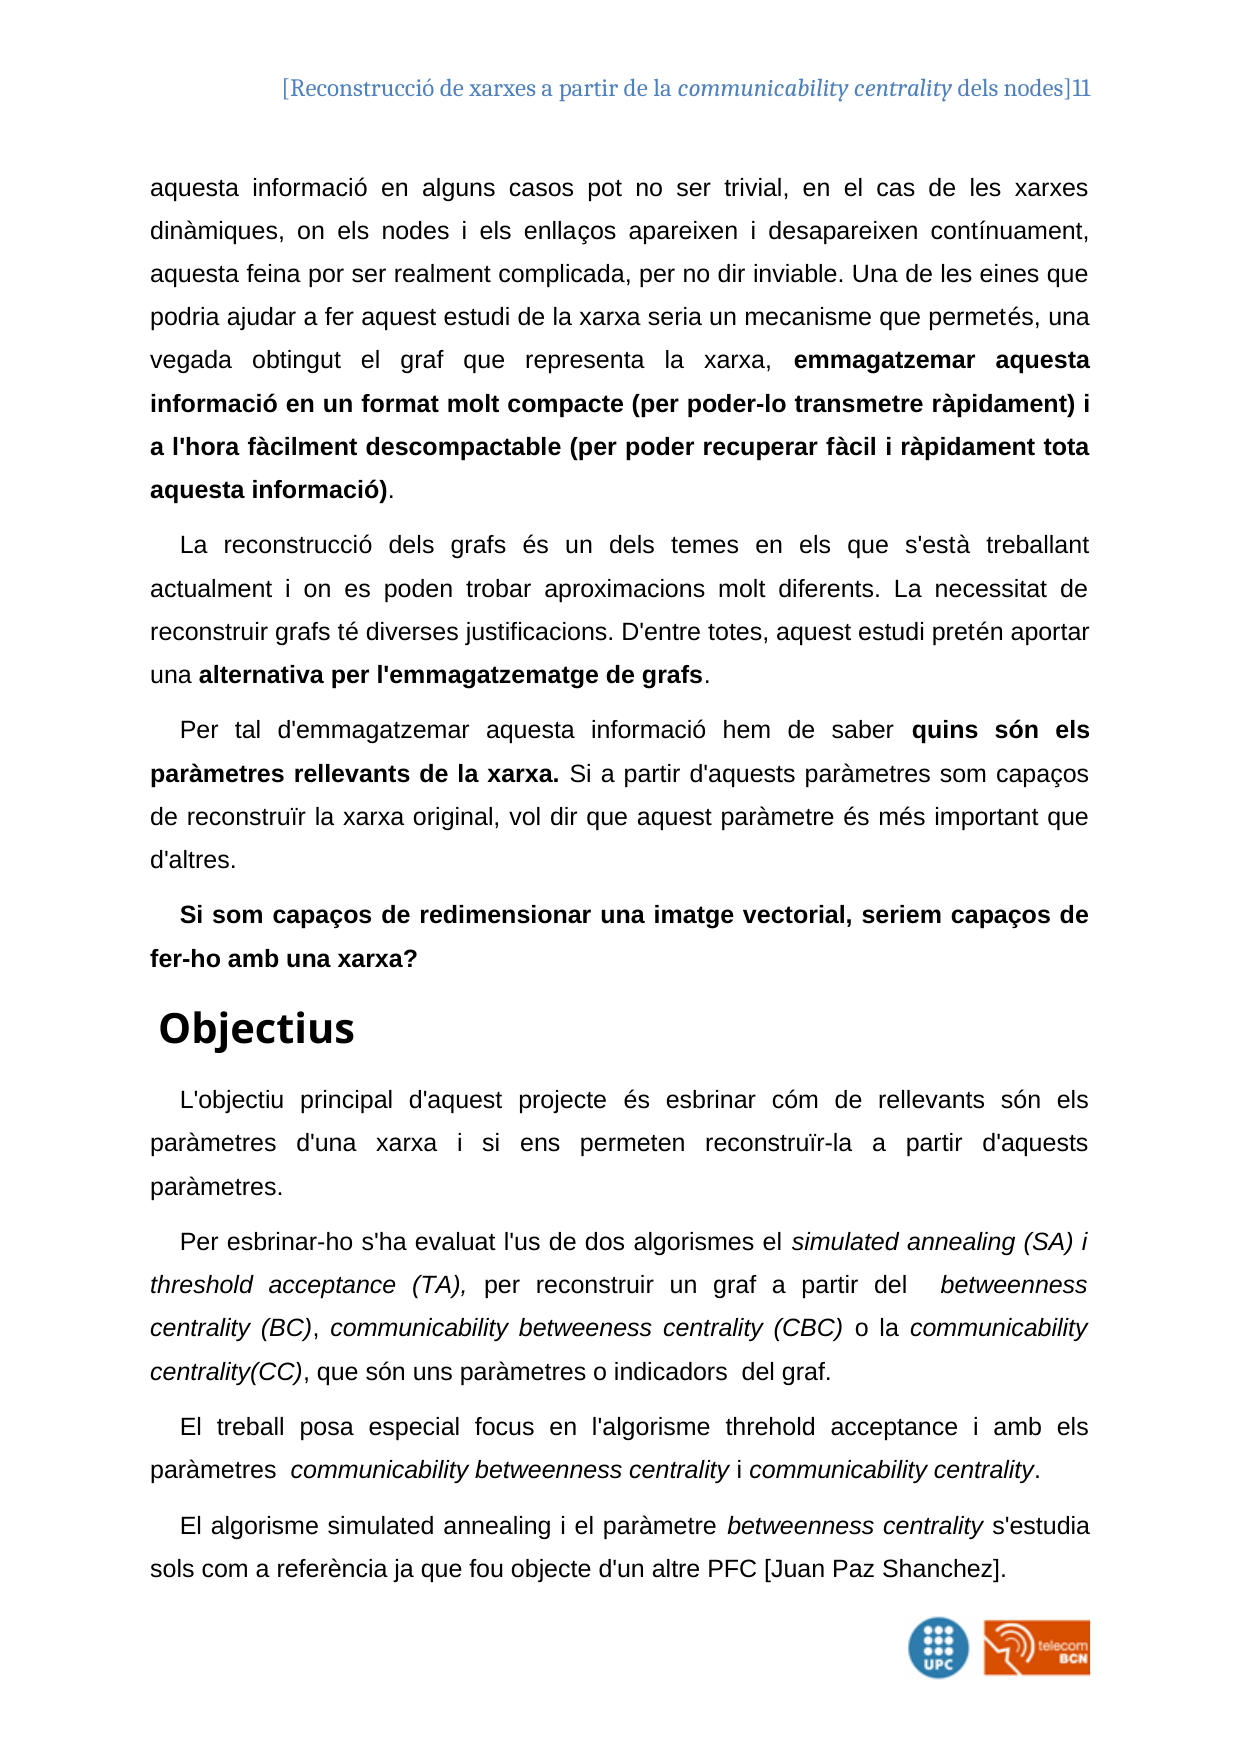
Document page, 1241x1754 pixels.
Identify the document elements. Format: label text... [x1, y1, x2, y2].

text El algorisme simulated annealing i el paràmetre betweenness centrality s'estudia sols com a referència ja que fou objecte d'un altre PFC [Juan Paz Shanchez]. [150, 1511, 1090, 1583]
text El treball posa especial focus en l'algorisme threhold acceptance i amb els paràmetres communicability betweenness centrality i communicability centrality. [150, 1412, 1090, 1484]
text Per esbrinar-ho s'ha evaluat l'us de dos algorismes el simulated annealing (SA) i threshold acceptance (TA), per reconstruir un graf a partir del betweenness centrality (BC), communicability betweeness centrality (CBC) o la communicability centrality(CC), que són uns paràmetres o indicadors del graf. [150, 1227, 1090, 1385]
text L'objectiu principal d'aquest projecte és esbrinar cóm de rellevants són els paràmetres d'una xarxa i si ens permeten reconstruïr-la a partir d'aquests paràmetres. [150, 1085, 1090, 1200]
text La reconstrucció dels grafs és un dels temes en els que s'està treballant actualment i on es poden trobar aproximacions molt diferents. La necessitat de reconstruir grafs té diverses justificacions. D'entre totes, aquest estudi pretén aportar una alternativa per l'emmagatzematge de grafs. [150, 530, 1090, 688]
picture [904, 1614, 1091, 1681]
text Si som capaços de redimensionar una imatge vectorial, seriem capaços de fer-ho amb una xarxa? [150, 900, 1090, 972]
text aquesta informació en alguns casos pot no ser trivial, en el cas de les xarxes dinàmiques, on els nodes i els enllaços apareixen i desapareixen contínuament, aquesta feina por ser realment complicada, per no dir inviable. Una de les eines que podria ajudar a fer aquest estudi de la xarxa seria un mecanisme que permetés, una vegada obtingut el graf que representa la xarxa, emmagatzemar aquesta informació en un format molt compacte (per poder-lo transmetre ràpidament) i a l'hora fàcilment descompactable (per poder recuperar fàcil i ràpidament tota aquesta informació). [150, 173, 1090, 503]
subtitle Objectius [158, 999, 1090, 1056]
text Per tal d'emmagatzemar aquesta informació hem de saber quins són els paràmetres rellevants de la xarxa. Si a partir d'aquests paràmetres som capaços de reconstruïr la xarxa original, vol dir que aquest paràmetre és més important que d'altres. [150, 715, 1090, 873]
